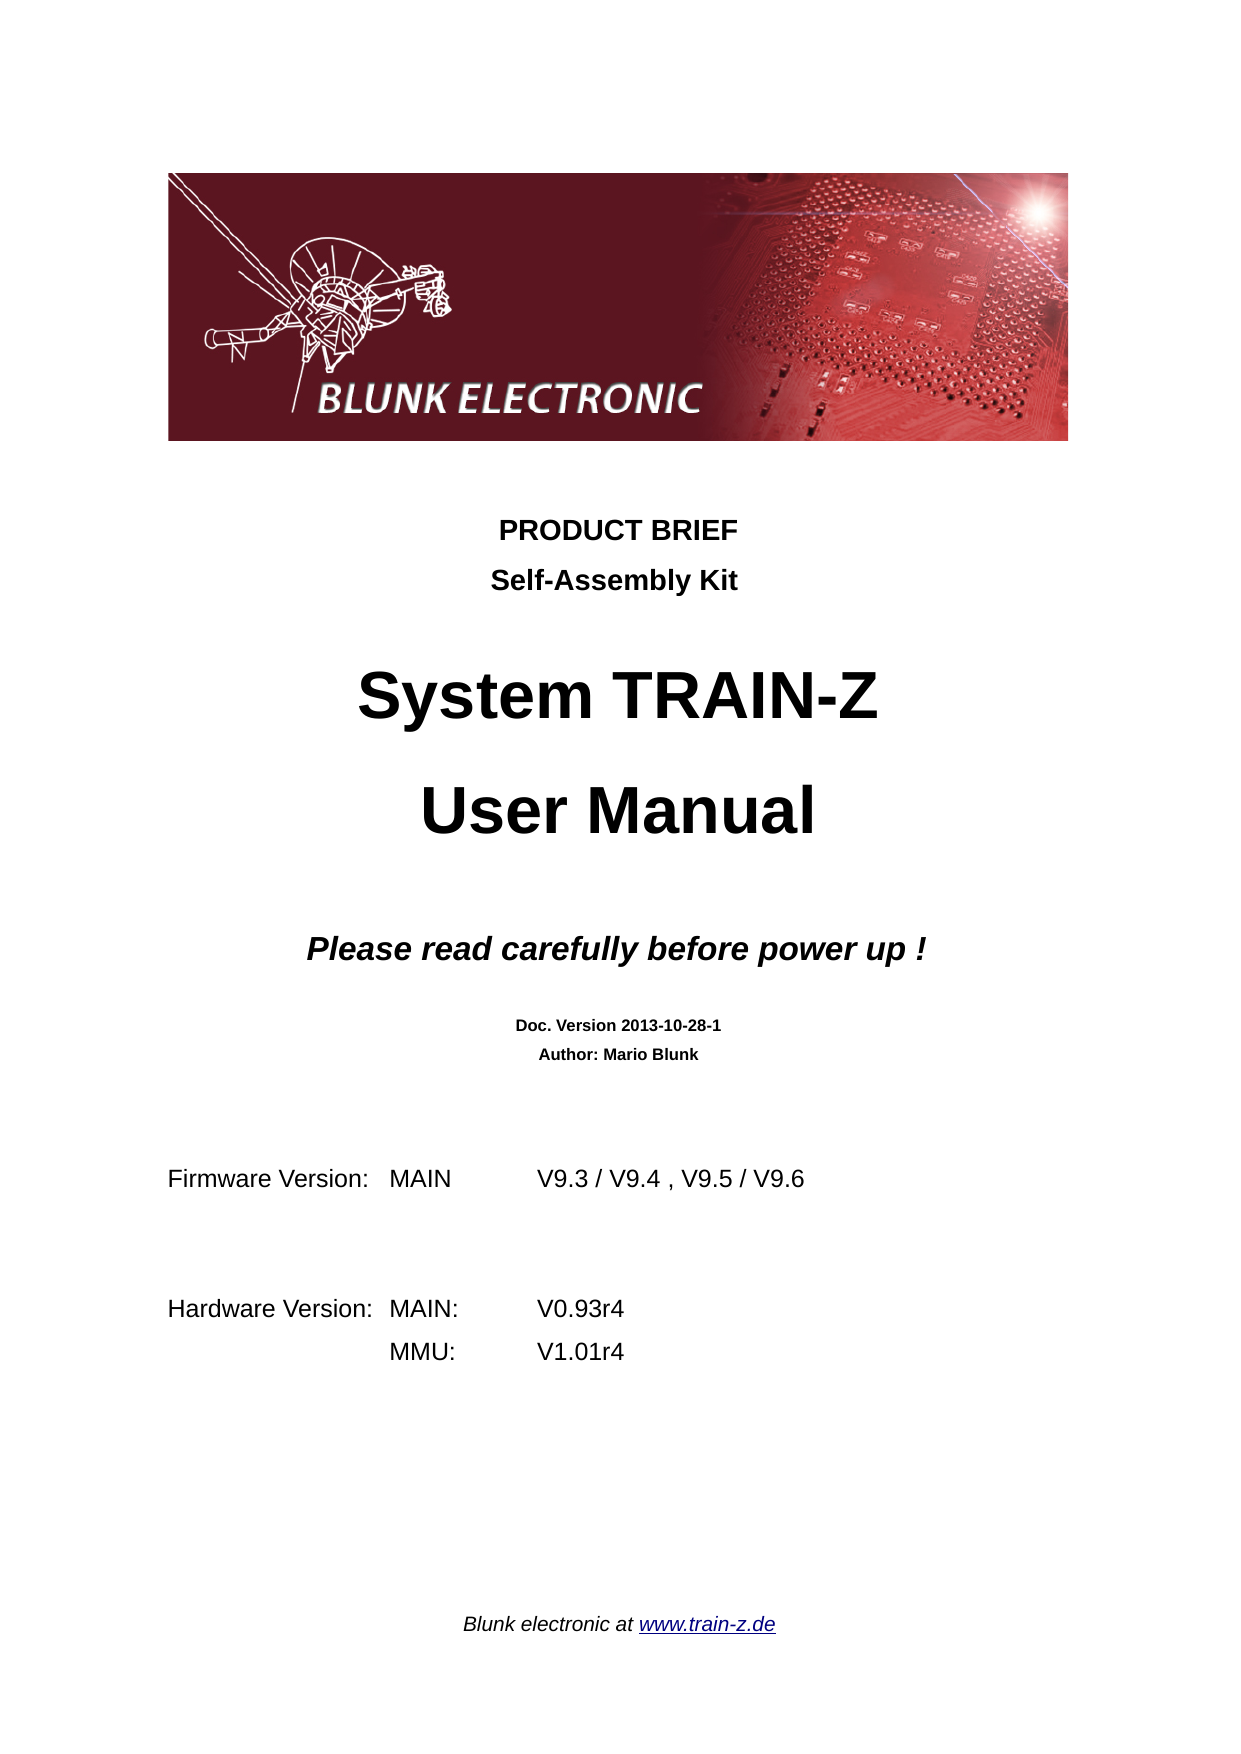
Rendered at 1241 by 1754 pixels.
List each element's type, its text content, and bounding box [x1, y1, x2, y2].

table_cell [118, 1121, 167, 1366]
table_cell [1069, 1121, 1122, 1366]
table_cell Firmware Version: MAIN V9.3 / V9.4 , V9.5 / V9.6 Hardware Version: MAIN: V0.93r4 MMU: V1.01r4 [168, 1121, 1069, 1366]
table_cell [118, 513, 167, 1121]
table_cell [1069, 513, 1122, 1121]
table_header [1069, 174, 1122, 513]
table_header [168, 441, 1069, 513]
picture [168, 173, 1069, 441]
table_cell PRODUCT BRIEF Self-Assembly Kit System TRAIN-Z User Manual Please read carefully before power up ! Doc. Version 2013-10-28-1 Author: Mario Blunk [168, 513, 1069, 1121]
table_header [118, 174, 167, 513]
